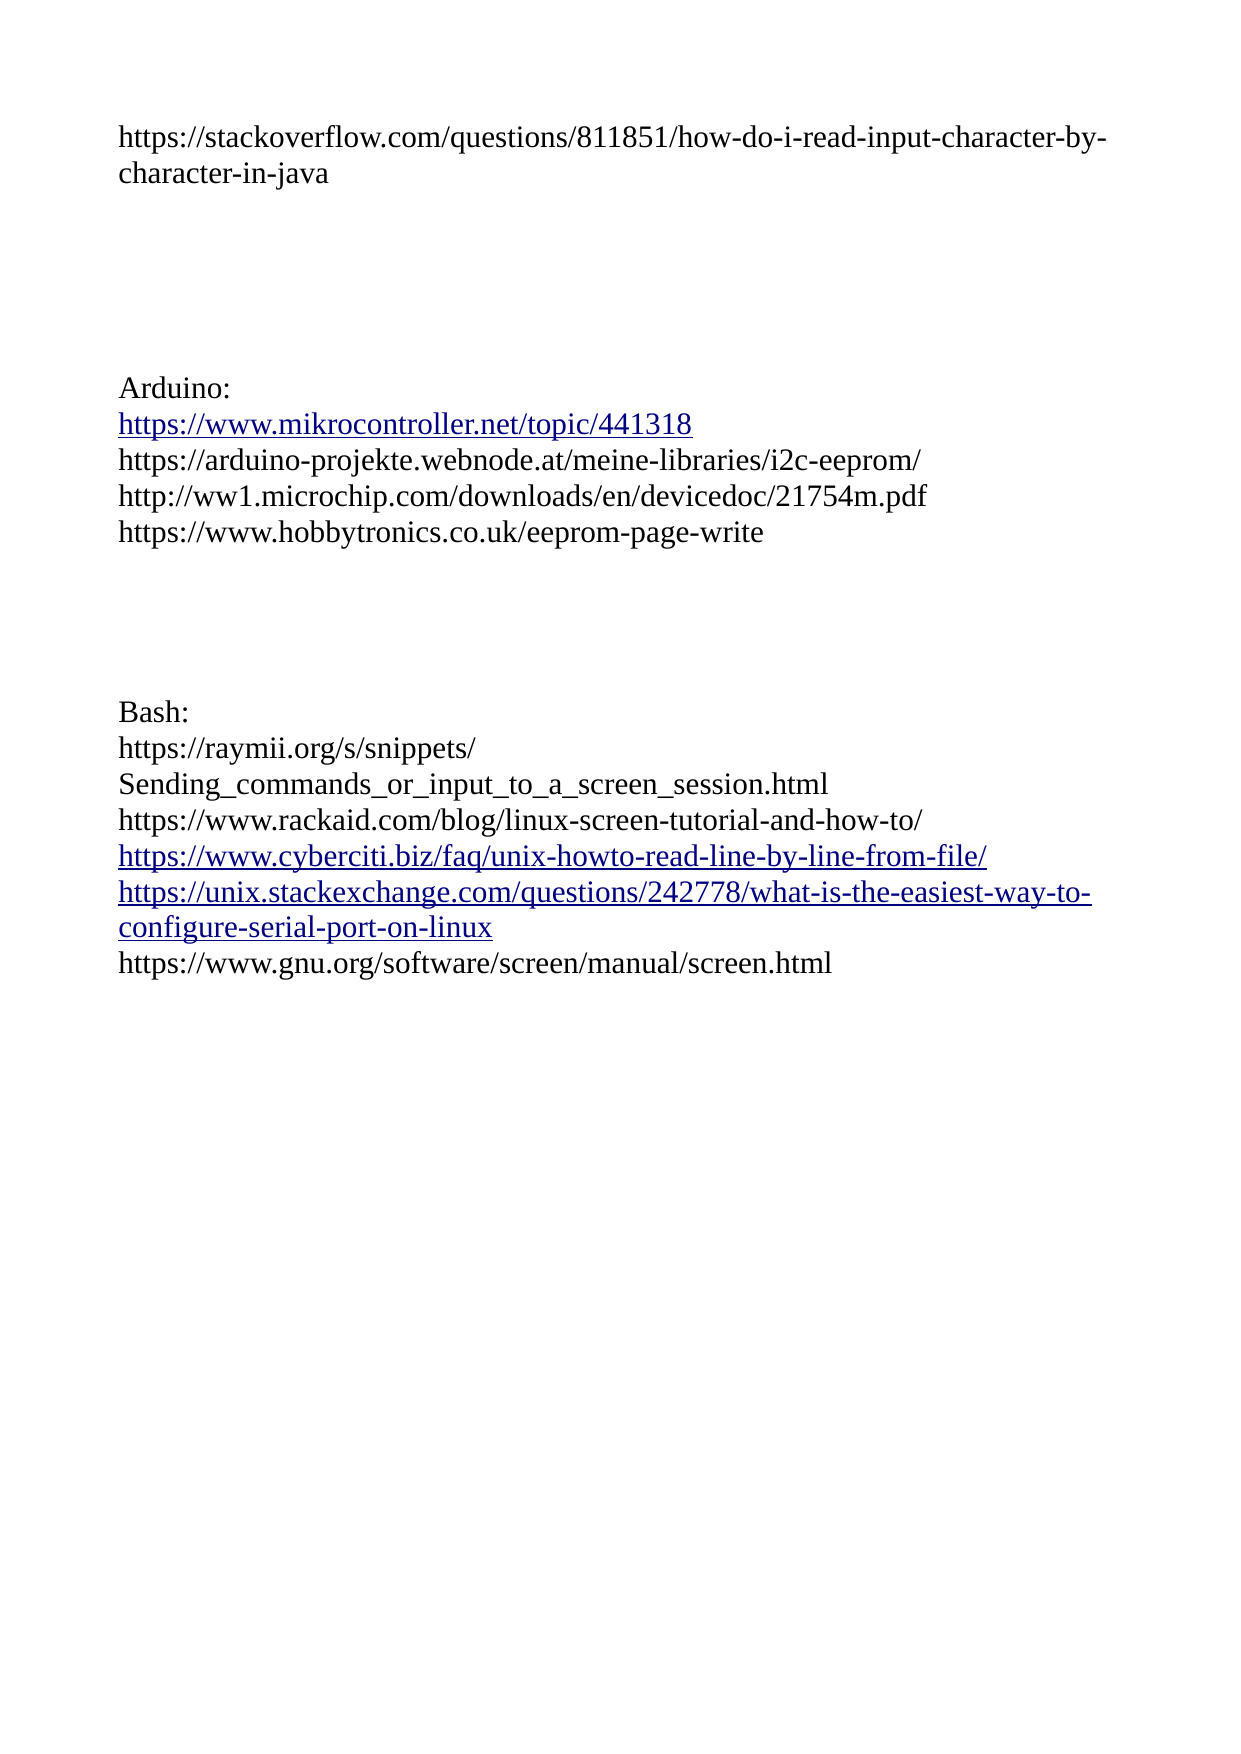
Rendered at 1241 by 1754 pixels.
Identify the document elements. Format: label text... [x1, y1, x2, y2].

text https://www.gnu.org/software/screen/manual/screen.html [118, 945, 1122, 981]
text https://unix.stackexchange.com/questions/242778/what-is-the-easiest-way-to-configure-serial-port-on-linux [118, 873, 1122, 945]
text https://arduino-projekte.webnode.at/meine-libraries/i2c-eeprom/ [118, 442, 1122, 477]
text Arduino: [118, 370, 1122, 406]
text https://www.mikrocontroller.net/topic/441318 [118, 406, 1122, 442]
text http://ww1.microchip.com/downloads/en/devicedoc/21754m.pdf [118, 477, 1122, 513]
text Bash: [118, 693, 1122, 729]
text https://www.hobbytronics.co.uk/eeprom-page-write [118, 513, 1122, 549]
text https://raymii.org/s/snippets/Sending_commands_or_input_to_a_screen_session.html [118, 729, 1122, 801]
text https://stackoverflow.com/questions/811851/how-do-i-read-input-character-by-character-in-java [118, 118, 1122, 190]
text https://www.cyberciti.biz/faq/unix-howto-read-line-by-line-from-file/ [118, 837, 1122, 873]
text https://www.rackaid.com/blog/linux-screen-tutorial-and-how-to/ [118, 801, 1122, 837]
